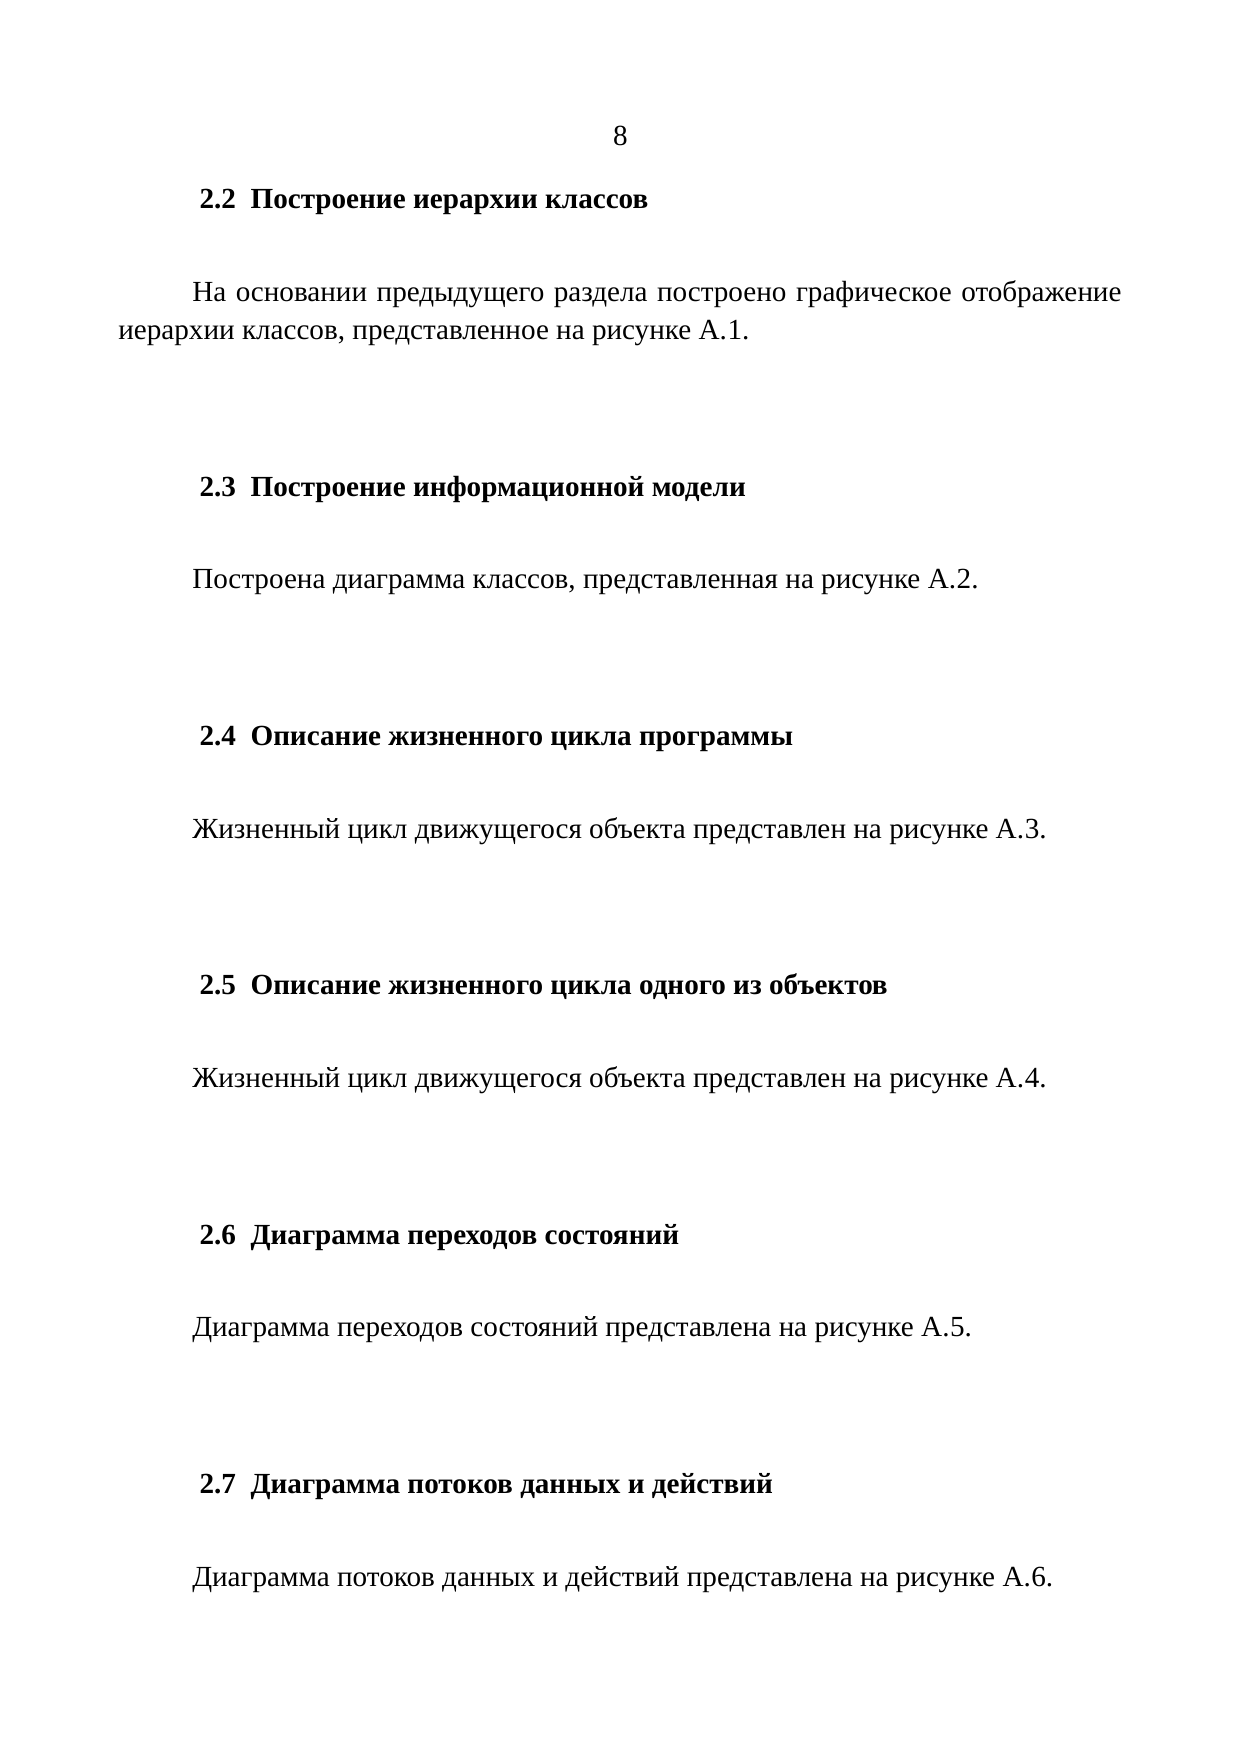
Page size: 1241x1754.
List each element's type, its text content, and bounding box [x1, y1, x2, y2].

text На основании предыдущего раздела построено графическое отображение иерархии классов, представленное на рисунке А.1. [118, 274, 1122, 346]
subtitle Построение иерархии классов [118, 181, 1122, 215]
subtitle Описание жизненного цикла одного из объектов [118, 967, 1122, 1001]
text Жизненный цикл движущегося объекта представлен на рисунке А.3. [118, 811, 1122, 844]
subtitle Диаграмма потоков данных и действий [118, 1466, 1122, 1499]
text Построена диаграмма классов, представленная на рисунке А.2. [118, 562, 1122, 595]
subtitle Диаграмма переходов состояний [118, 1217, 1122, 1250]
subtitle Построение информационной модели [118, 469, 1122, 502]
text Диаграмма потоков данных и действий представлена на рисунке А.6. [118, 1559, 1122, 1592]
text Диаграмма переходов состояний представлена на рисунке А.5. [118, 1309, 1122, 1343]
text Жизненный цикл движущегося объекта представлен на рисунке А.4. [118, 1060, 1122, 1094]
subtitle Описание жизненного цикла программы [118, 718, 1122, 752]
